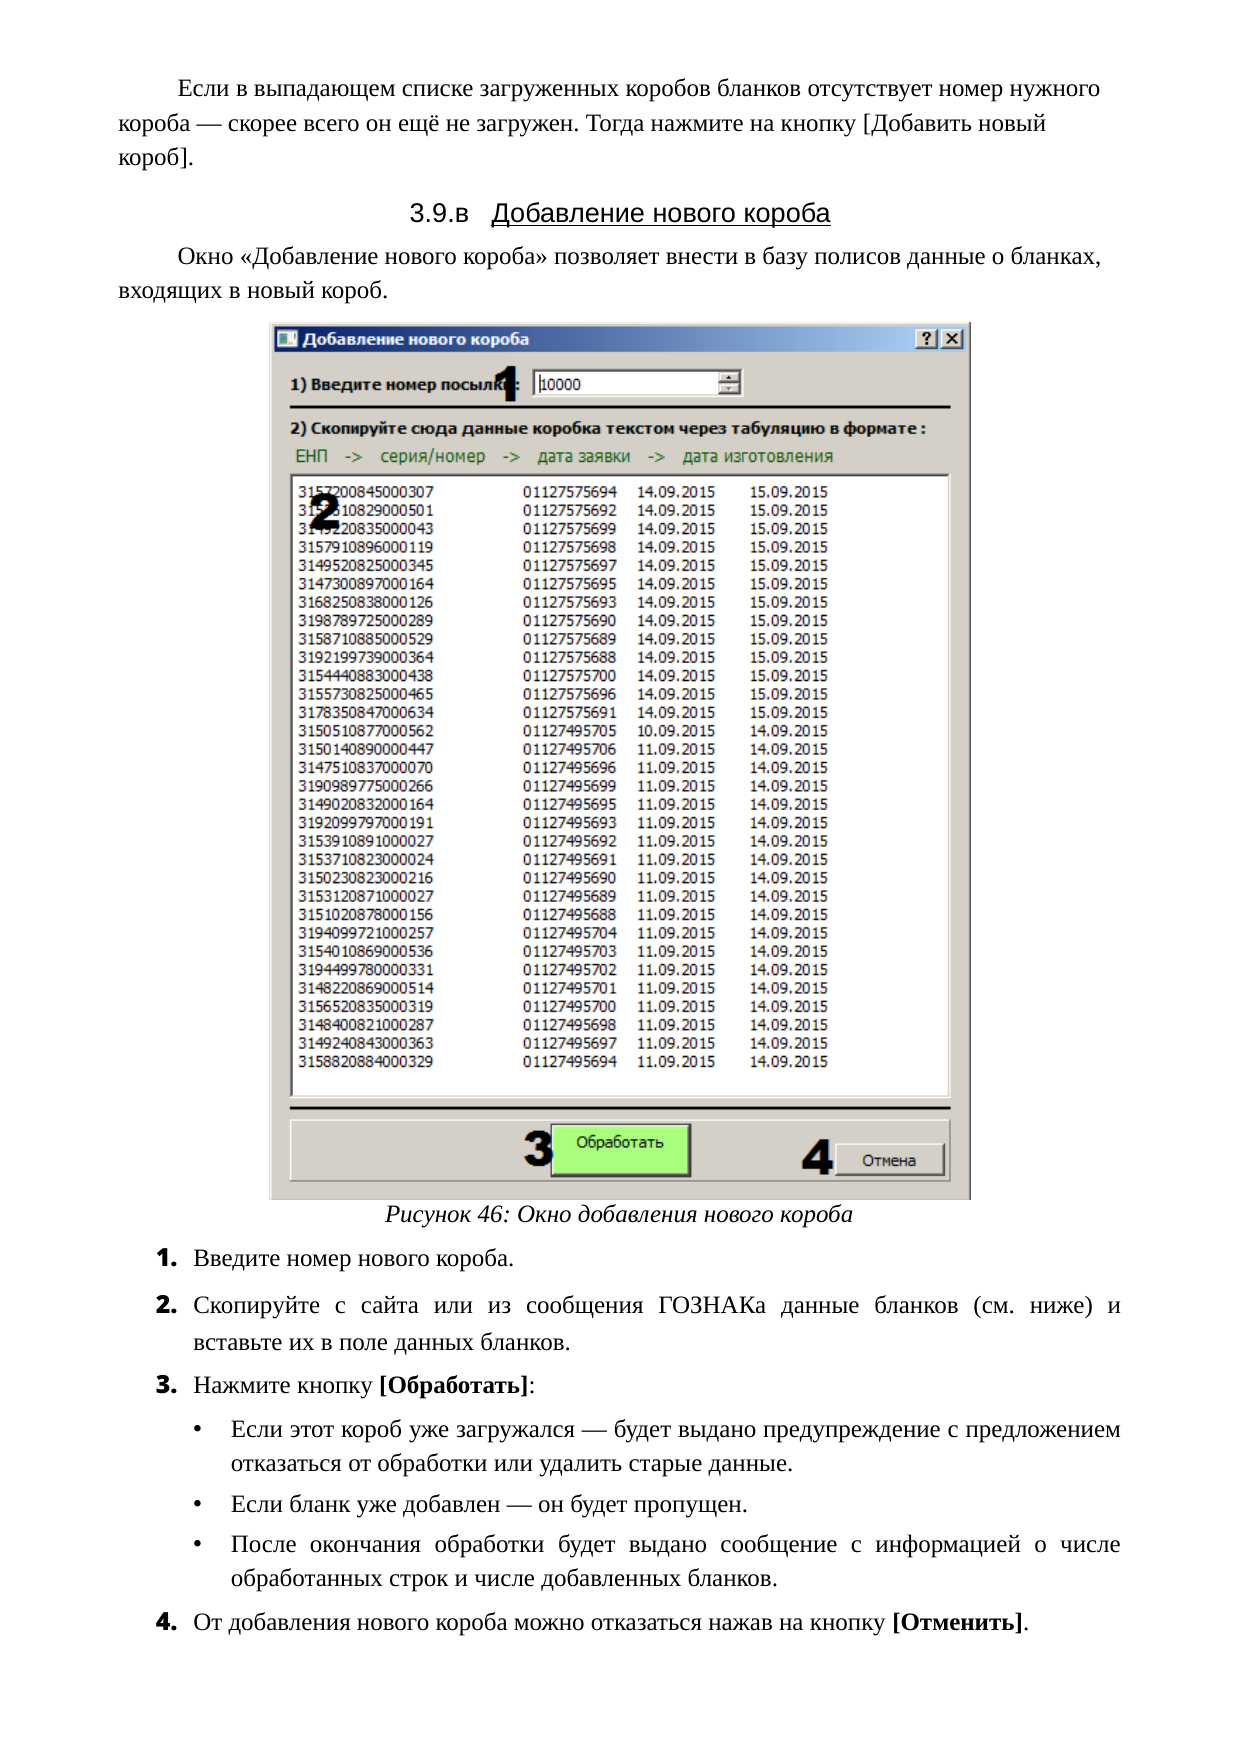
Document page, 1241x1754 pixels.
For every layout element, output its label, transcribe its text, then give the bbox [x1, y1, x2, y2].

list Нажмите кнопку [Обработать]: [156, 1367, 1122, 1401]
list Введите номер нового короба. [156, 1240, 1122, 1274]
list Если бланк уже добавлен — он будет пропущен. [193, 1489, 1122, 1517]
subtitle Добавление нового короба [118, 197, 1122, 229]
list Скопируйте с сайта или из сообщения ГОЗНАКа данные бланков (см. ниже) и вставьте их в поле данных бланков. [156, 1287, 1122, 1355]
list Если этот короб уже загружался — будет выдано предупреждение с предложением отказаться от обработки или удалить старые данные. [193, 1414, 1122, 1477]
text Окно «Добавление нового короба» позволяет внести в базу полисов данные о бланках, входящих в новый короб. [118, 241, 1122, 304]
text Рисунок 46: Окно добавления нового короба [230, 322, 1010, 1228]
text Если в выпадающем списке загруженных коробов бланков отсутствует номер нужного короба — скорее всего он ещё не загружен. Тогда нажмите на кнопку [Добавить новый короб]. [118, 73, 1122, 171]
list После окончания обработки будет выдано сообщение с информацией о числе обработанных строк и числе добавленных бланков. [193, 1529, 1122, 1592]
list От добавления нового короба можно отказаться нажав на кнопку [Отменить]. [156, 1604, 1122, 1638]
